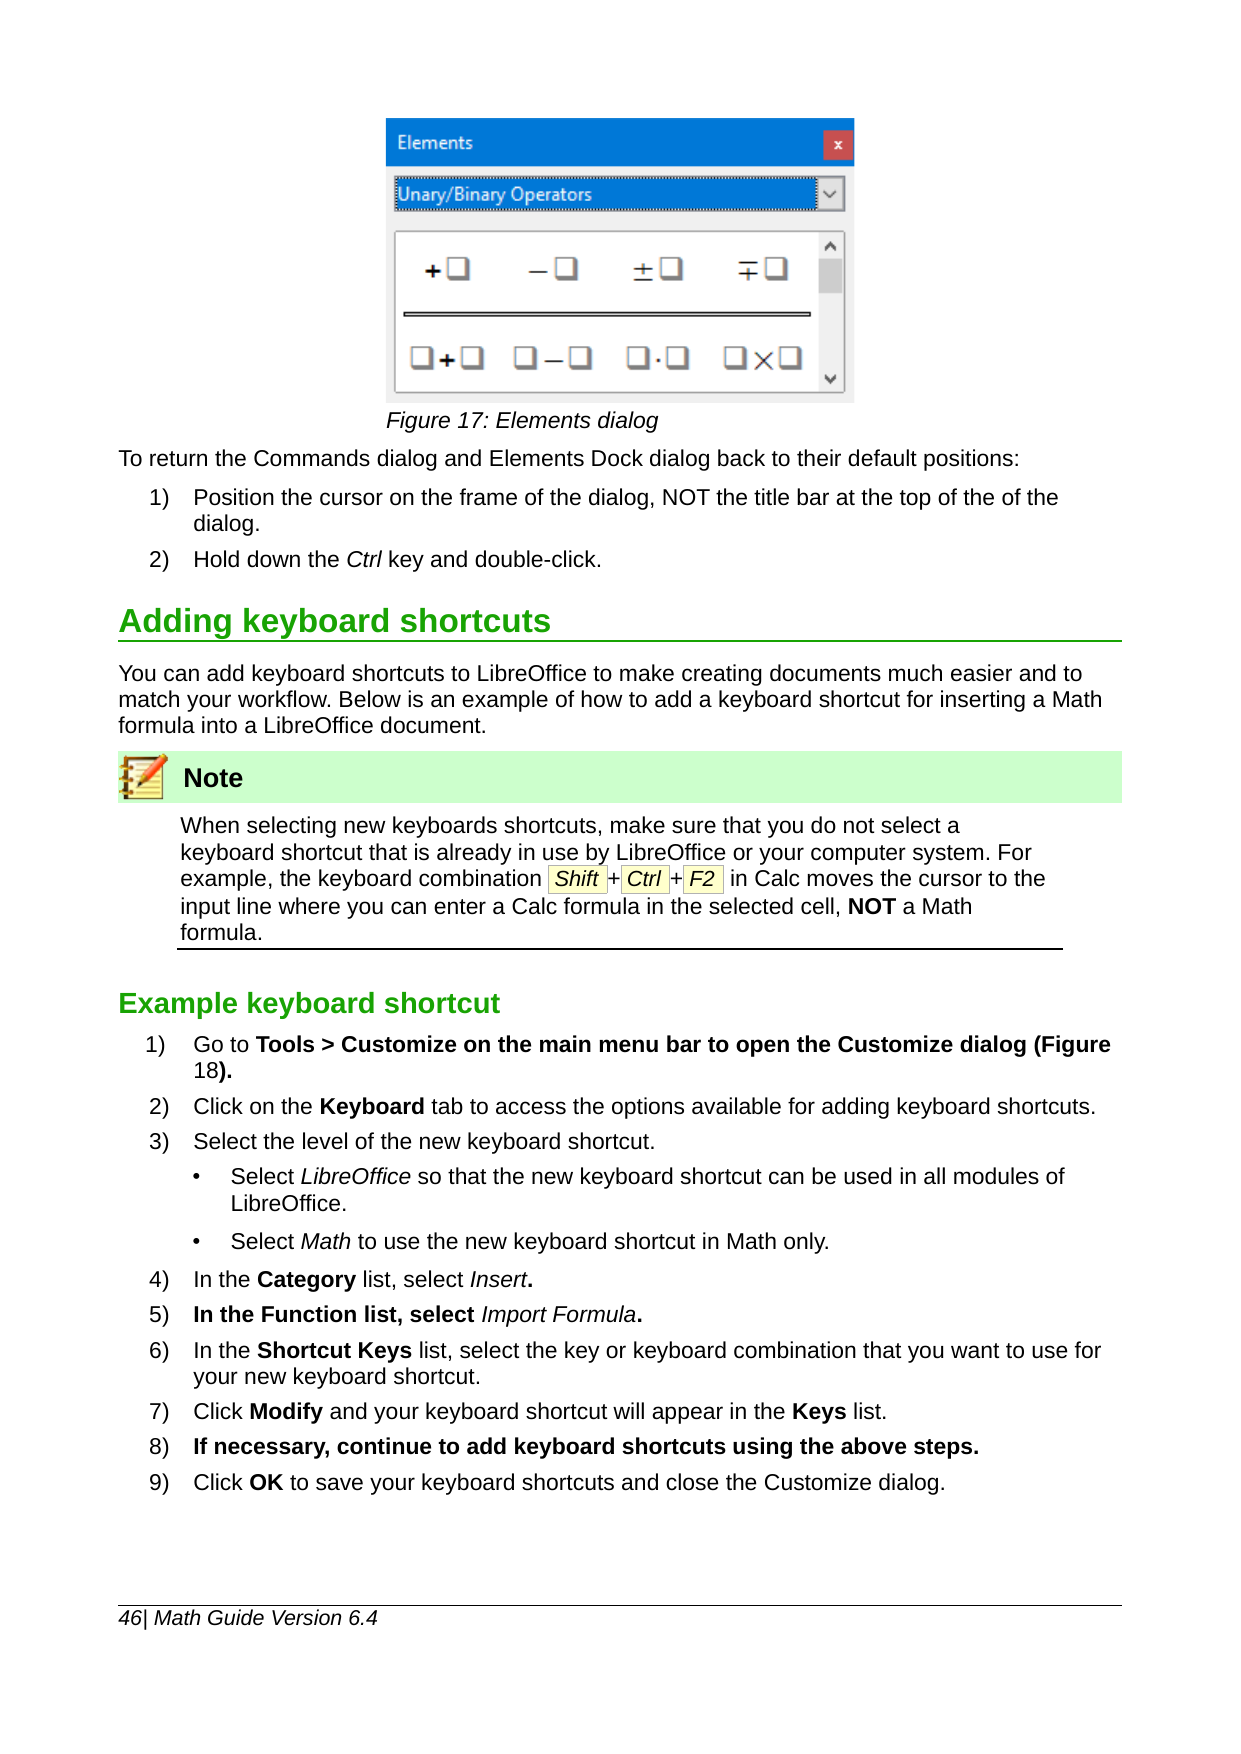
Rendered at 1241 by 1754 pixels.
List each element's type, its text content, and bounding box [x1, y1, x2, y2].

list Go to Tools > Customize on the main menu bar to open the Customize dialog (Figure 18). [165, 1031, 1122, 1084]
subtitle Adding keyboard shortcuts [118, 601, 1122, 640]
picture [119, 752, 170, 803]
list Click on the Keyboard tab to access the options available for adding keyboard shortcuts. [169, 1093, 1122, 1119]
list Select LibreOffice so that the new keyboard shortcut can be used in all modules of LibreOffice. [192, 1163, 1122, 1216]
text Figure 17: Elements dialog [386, 403, 854, 433]
text To return the Commands dialog and Elements Dock dialog back to their default positions: [118, 445, 1122, 471]
list Click Modify and your keyboard shortcut will appear in the Keys list. [169, 1398, 1122, 1424]
list Click OK to save your keyboard shortcuts and close the Customize dialog. [169, 1468, 1122, 1495]
text When selecting new keyboards shortcuts, make sure that you do not select a keyboard shortcut that is already in use by LibreOffice or your computer system. For example, the keyboard combination Shift+Ctrl+F2 in Calc moves the cursor to the input line where you can enter a Calc formula in the selected cell, NOT a Math formula. [177, 809, 1063, 948]
list If necessary, continue to add keyboard shortcuts using the above steps. [169, 1433, 1122, 1460]
subtitle Note [118, 751, 1122, 803]
list Select the level of the new keyboard shortcut. [169, 1128, 1122, 1154]
list Select Math to use the new keyboard shortcut in Math only. [192, 1228, 1122, 1254]
text You can add keyboard shortcuts to LibreOffice to make creating documents much easier and to match your workflow. Below is an example of how to add a keyboard shortcut for inserting a Math formula into a LibreOffice document. [118, 659, 1122, 739]
list Position the cursor on the frame of the dialog, NOT the title bar at the top of the of the dialog. [169, 484, 1122, 537]
subtitle Example keyboard shortcut [118, 986, 1122, 1019]
list Hold down the Ctrl key and double-click. [169, 546, 1122, 572]
list In the Function list, select Import Formula. [169, 1301, 1122, 1328]
list In the Shortcut Keys list, select the key or keyboard combination that you want to use for your new keyboard shortcut. [169, 1337, 1122, 1389]
picture [385, 118, 855, 403]
list In the Category list, select Insert. [169, 1266, 1122, 1292]
